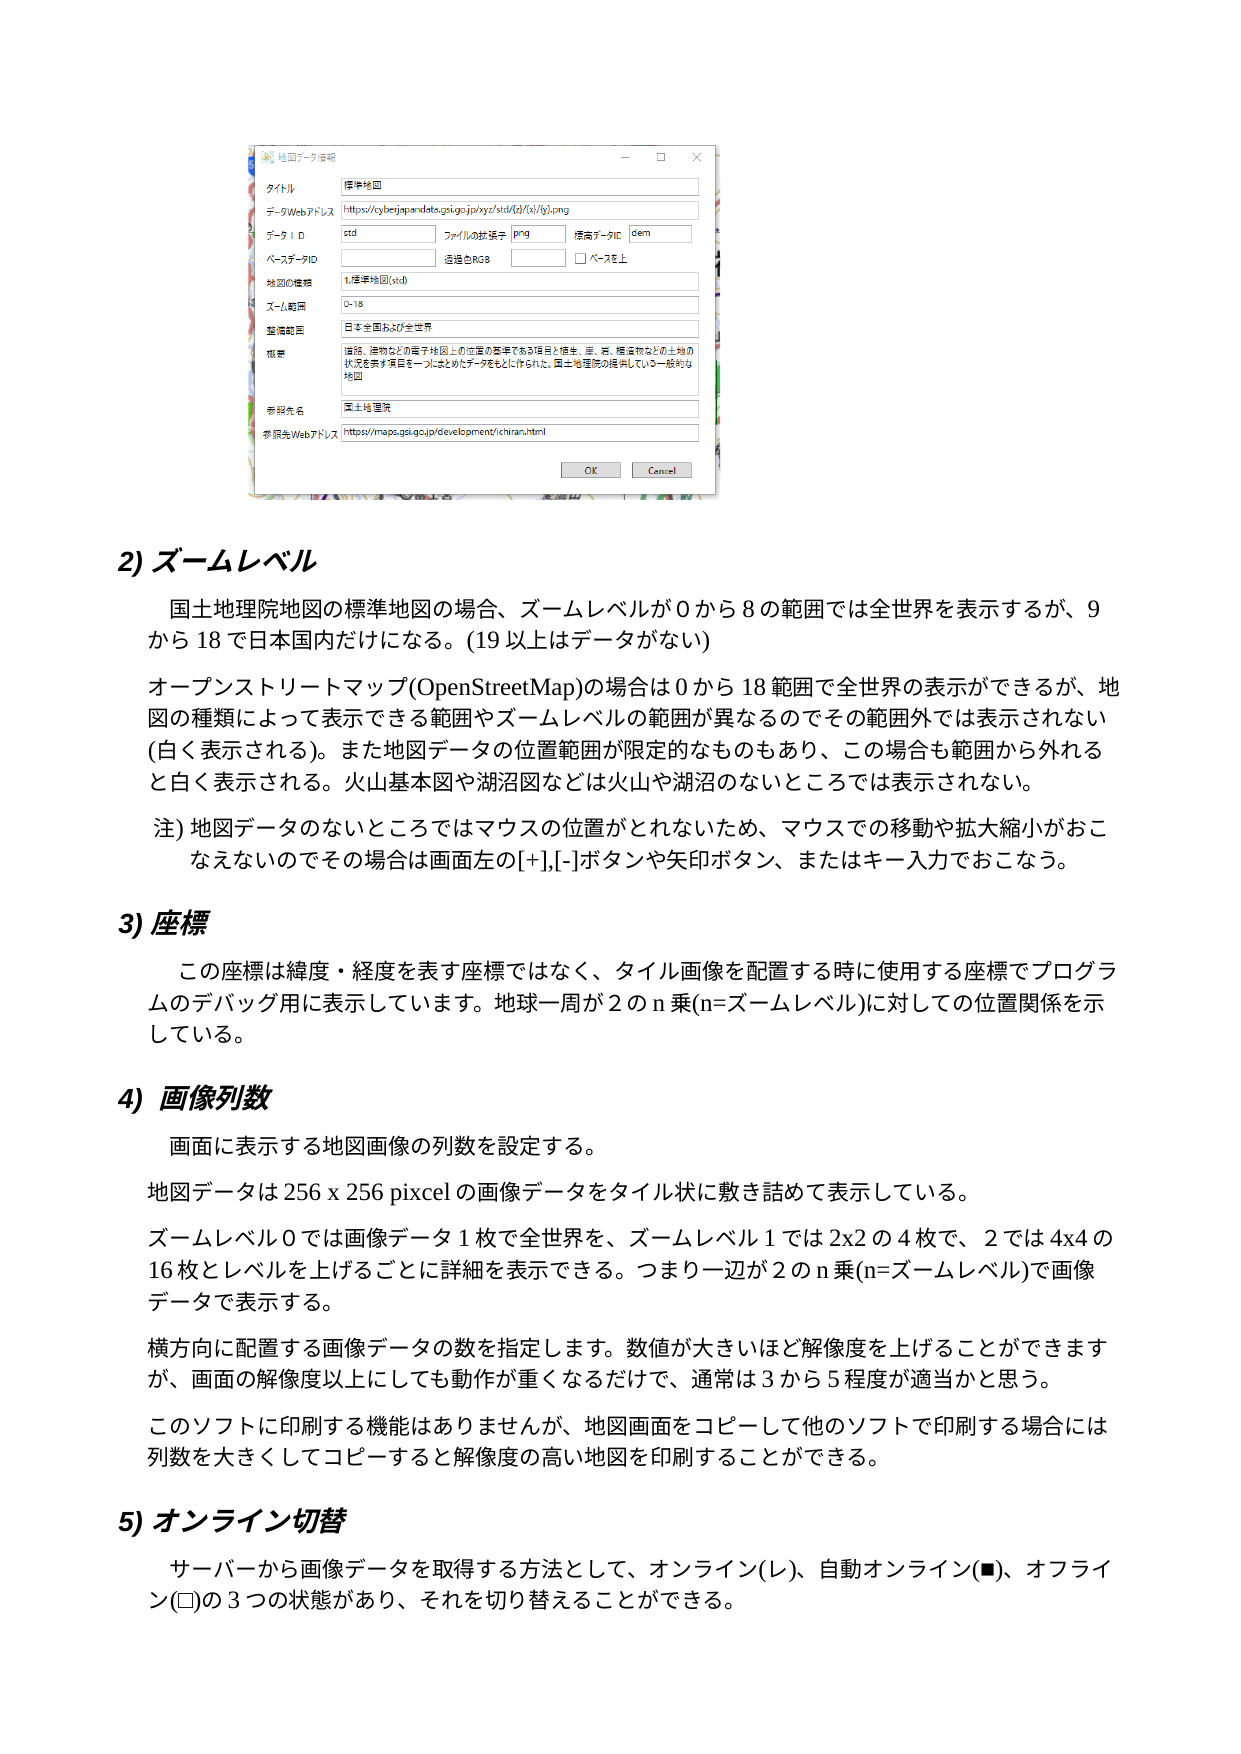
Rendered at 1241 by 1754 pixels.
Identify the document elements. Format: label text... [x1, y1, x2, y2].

text 国土地理院地図の標準地図の場合、ズームレベルが０から8の範囲では全世界を表示するが、9から18で日本国内だけになる。(19以上はデータがない) [148, 592, 1122, 655]
picture [248, 145, 721, 500]
subtitle 2) ズームレベル [118, 539, 1122, 579]
text サーバーから画像データを取得する方法として、オンライン(レ)、自動オンライン(■)、オフライン(□)の3つの状態があり、それを切り替えることができる。 [148, 1552, 1122, 1615]
text 注) 地図データのないところではマウスの位置がとれないため、マウスでの移動や拡大縮小がおこなえないのでその場合は画面左の[+],[-]ボタンや矢印ボタン、またはキー入力でおこなう。 [153, 811, 1122, 874]
text オープンストリートマップ(OpenStreetMap)の場合は0から18範囲で全世界の表示ができるが、地図の種類によって表示できる範囲やズームレベルの範囲が異なるのでその範囲外では表示されない(白く表示される)。また地図データの位置範囲が限定的なものもあり、この場合も範囲から外れると白く表示される。火山基本図や湖沼図などは火山や湖沼のないところでは表示されない。 [148, 670, 1122, 796]
text 画面に表示する地図画像の列数を設定する。 [148, 1129, 1122, 1160]
text この座標は緯度・経度を表す座標ではなく、タイル画像を配置する時に使用する座標でプログラムのデバッグ用に表示しています。地球一周が２のn乗(n=ズームレベル)に対しての位置関係を示している。 [148, 954, 1122, 1049]
text 地図データは256 x 256 pixcelの画像データをタイル状に敷き詰めて表示している。 [148, 1175, 1122, 1207]
text 横方向に配置する画像データの数を指定します。数値が大きいほど解像度を上げることができますが、画面の解像度以上にしても動作が重くなるだけで、通常は3から5程度が適当かと思う。 [148, 1331, 1122, 1394]
subtitle 4) 画像列数 [118, 1076, 1122, 1116]
subtitle 5) オンライン切替 [118, 1499, 1122, 1539]
subtitle 3) 座標 [118, 901, 1122, 942]
text ズームレベル０では画像データ1枚で全世界を、ズームレベル1では2x2の4枚で、２では4x4の16枚とレベルを上げるごとに詳細を表示できる。つまり一辺が２のn乗(n=ズームレベル)で画像データで表示する。 [148, 1221, 1122, 1316]
text このソフトに印刷する機能はありませんが、地図画面をコピーして他のソフトで印刷する場合には列数を大きくしてコピーすると解像度の高い地図を印刷することができる。 [148, 1409, 1122, 1472]
